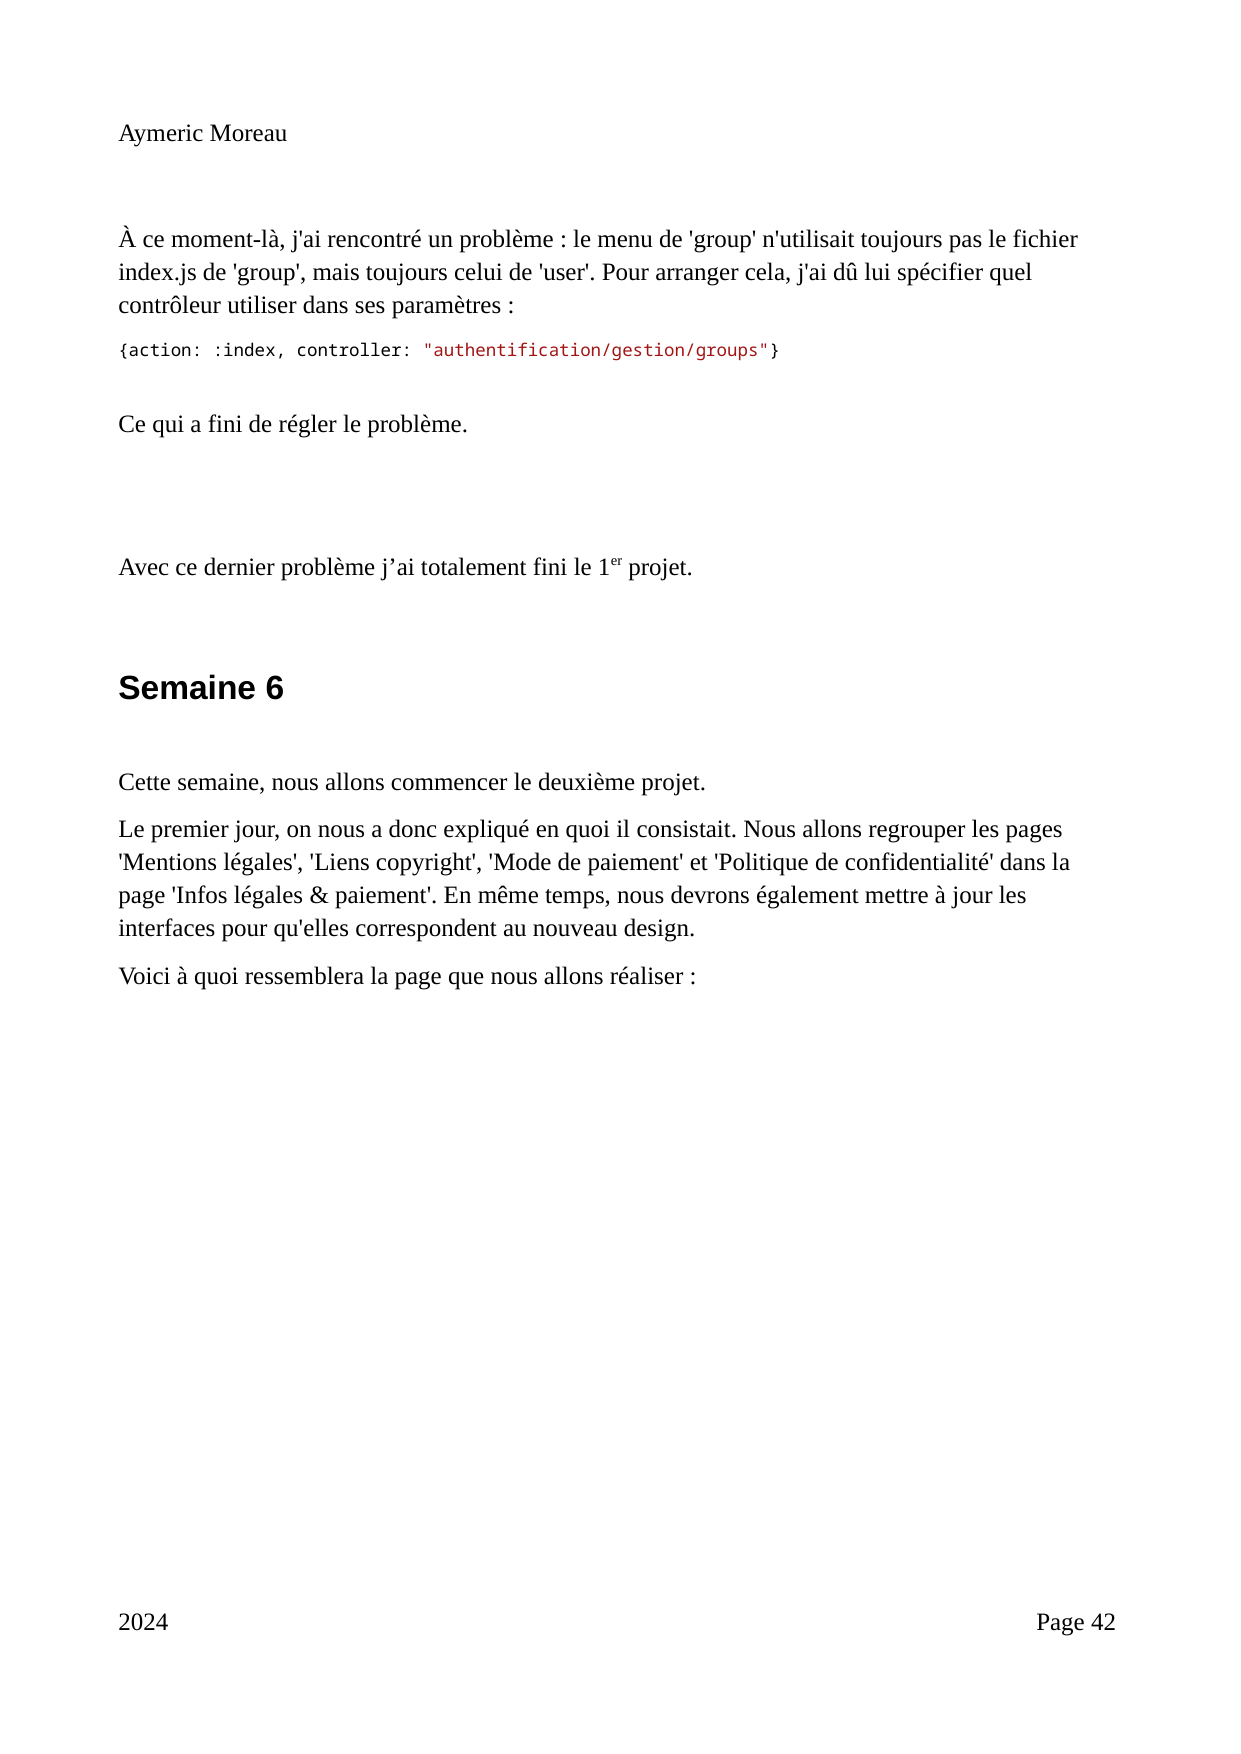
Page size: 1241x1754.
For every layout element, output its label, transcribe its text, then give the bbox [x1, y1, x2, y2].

text Ce qui a fini de régler le problème. [118, 409, 1122, 438]
text Avec ce dernier problème j’ai totalement fini le 1er projet. [118, 552, 1122, 581]
text Le premier jour, on nous a donc expliqué en quoi il consistait. Nous allons regrouper les pages 'Mentions légales', 'Liens copyright', 'Mode de paiement' et 'Politique de confidentialité' dans la page 'Infos légales & paiement'. En même temps, nous devrons également mettre à jour les interfaces pour qu'elles correspondent au nouveau design. [118, 814, 1122, 942]
text Cette semaine, nous allons commencer le deuxième projet. [118, 767, 1122, 796]
text À ce moment-là, j'ai rencontré un problème : le menu de 'group' n'utilisait toujours pas le fichier index.js de 'group', mais toujours celui de 'user'. Pour arranger cela, j'ai dû lui spécifier quel contrôleur utiliser dans ses paramètres : [118, 224, 1122, 319]
text Voici à quoi ressemblera la page que nous allons réaliser : [118, 961, 1122, 990]
subtitle Semaine 6 [118, 668, 1122, 707]
text {action: :index, controller: "authentification/gestion/groups"} [118, 338, 1122, 361]
